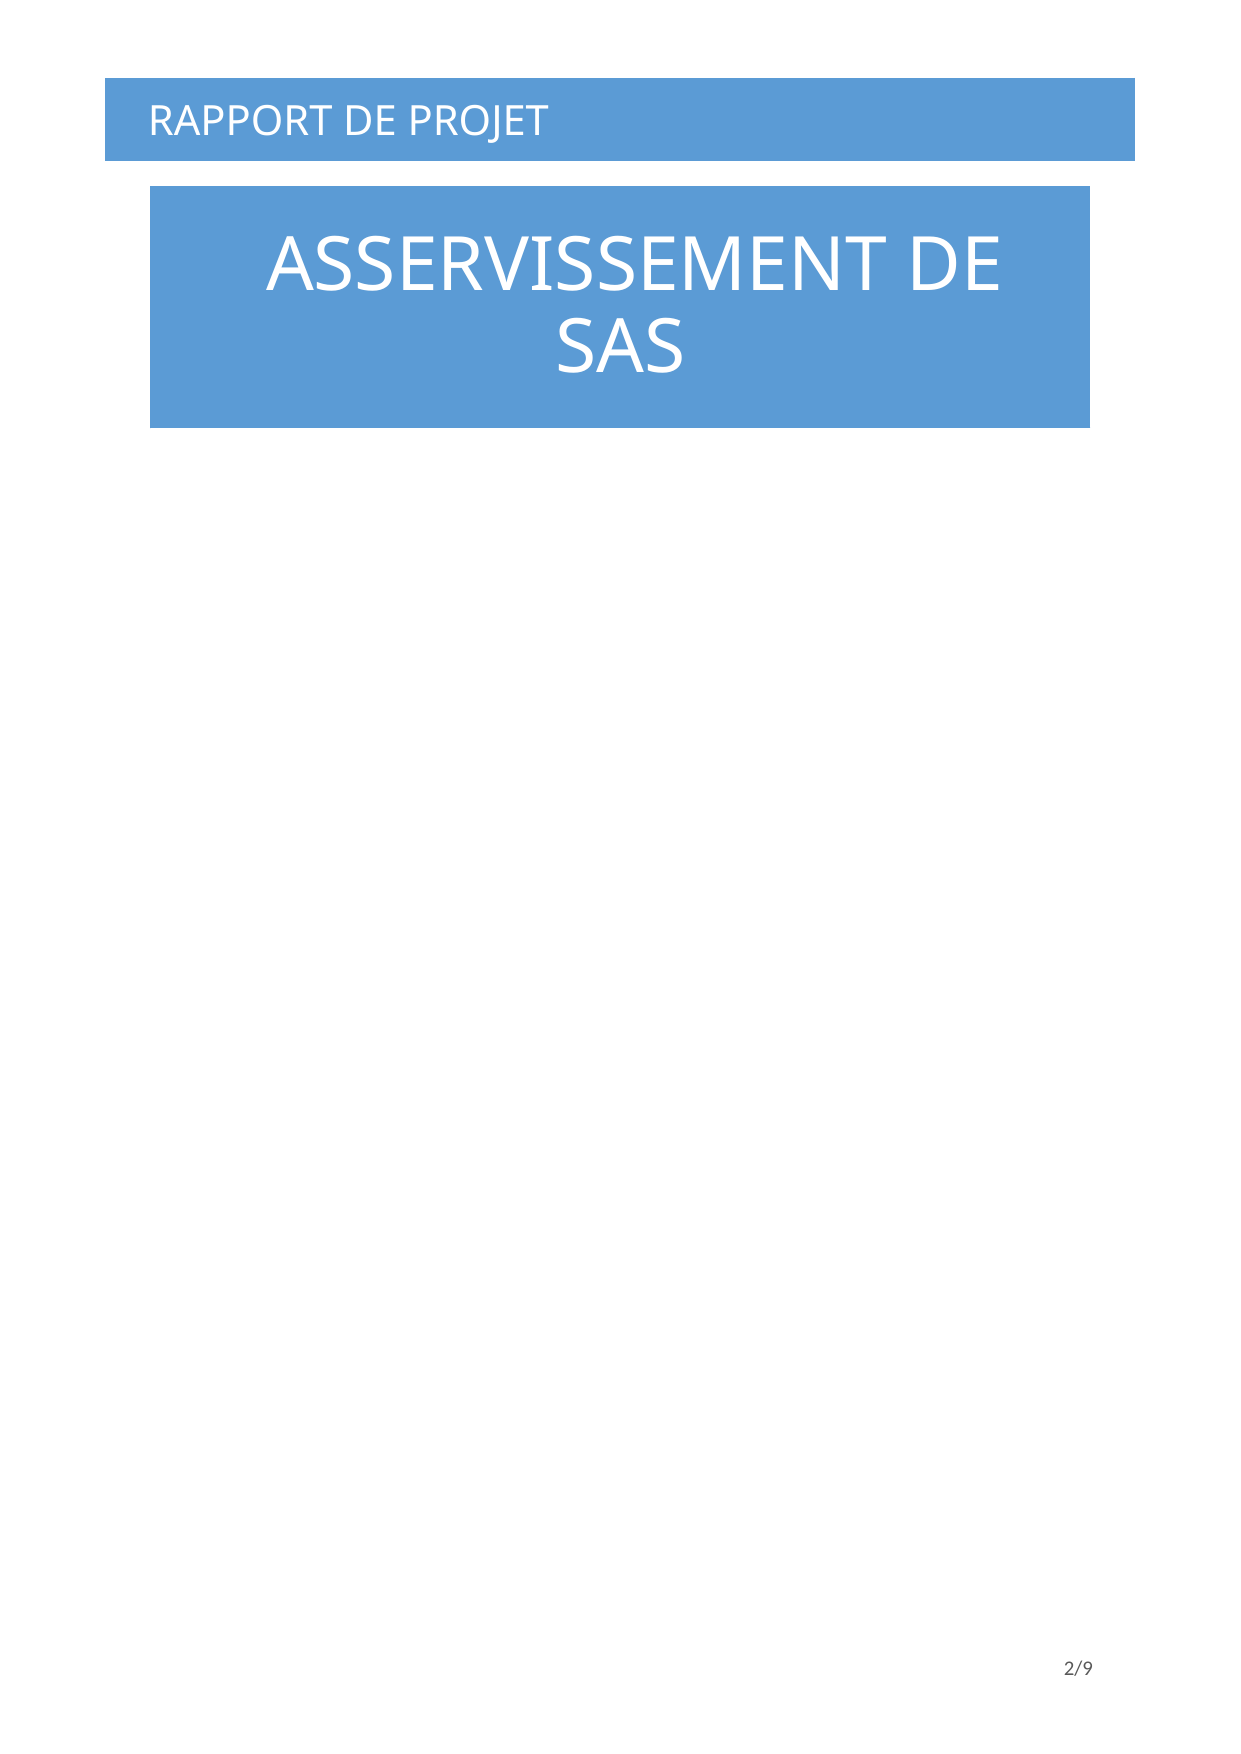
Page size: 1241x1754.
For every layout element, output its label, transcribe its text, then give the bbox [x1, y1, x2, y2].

picture [903, 55, 1115, 78]
title Asservissement de sas [151, 187, 1089, 427]
picture [903, 161, 1115, 188]
